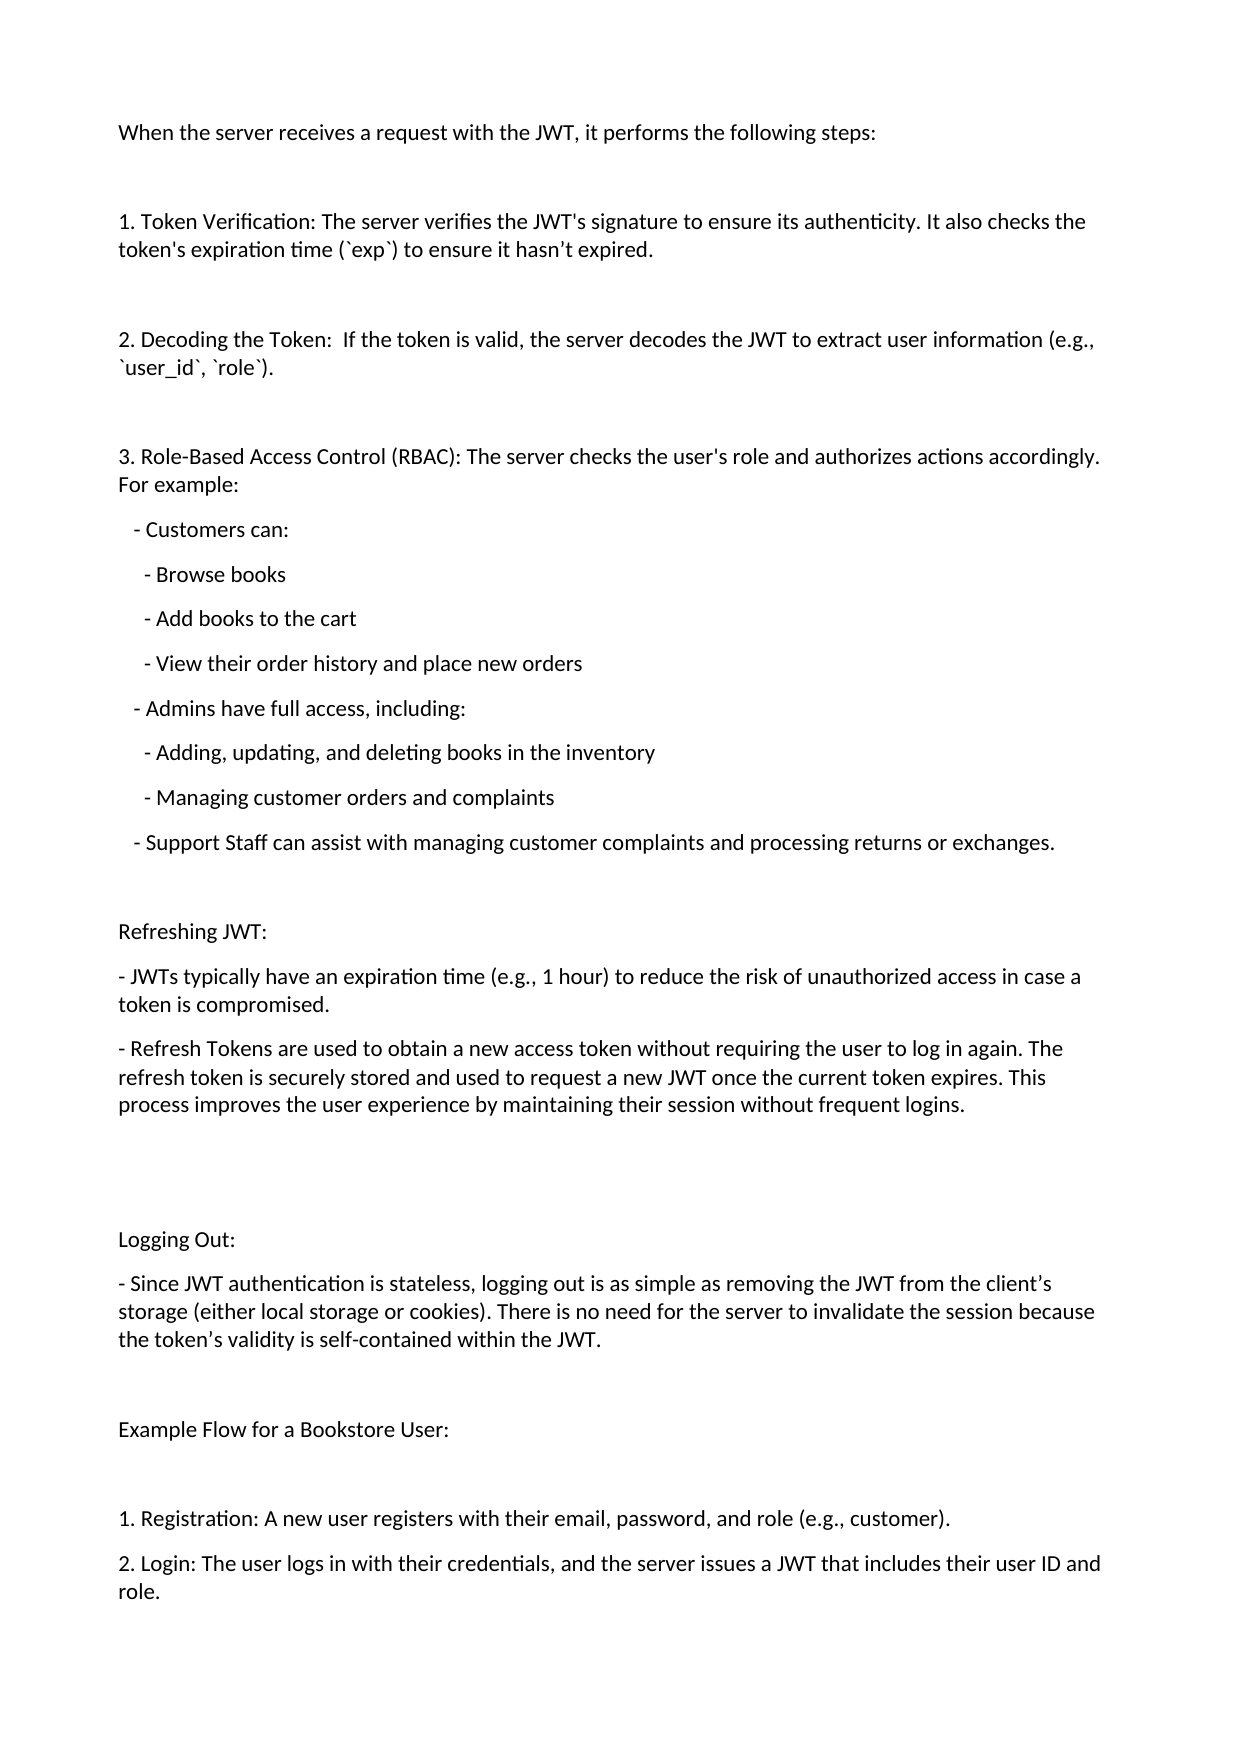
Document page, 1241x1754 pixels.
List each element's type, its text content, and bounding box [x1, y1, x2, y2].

text Example Flow for a Bookstore User: [118, 1415, 1122, 1443]
text 3. Role-Based Access Control (RBAC): The server checks the user's role and authorizes actions accordingly. For example: [118, 442, 1122, 498]
text - Browse books [118, 560, 1122, 588]
text 1. Token Verification: The server verifies the JWT's signature to ensure its authenticity. It also checks the token's expiration time (`exp`) to ensure it hasn’t expired. [118, 207, 1122, 263]
text - Adding, updating, and deleting books in the inventory [118, 738, 1122, 766]
text - Admins have full access, including: [118, 694, 1122, 722]
text - Add books to the cart [118, 604, 1122, 632]
text 2. Decoding the Token: If the token is valid, the server decodes the JWT to extract user information (e.g., `user_id`, `role`). [118, 325, 1122, 381]
text - Managing customer orders and complaints [118, 783, 1122, 811]
text - JWTs typically have an expiration time (e.g., 1 hour) to reduce the risk of unauthorized access in case a token is compromised. [118, 962, 1122, 1018]
text Logging Out: [118, 1225, 1122, 1253]
text 1. Registration: A new user registers with their email, password, and role (e.g., customer). [118, 1504, 1122, 1532]
text 2. Login: The user logs in with their credentials, and the server issues a JWT that includes their user ID and role. [118, 1549, 1122, 1605]
text Refreshing JWT: [118, 917, 1122, 945]
text - Refresh Tokens are used to obtain a new access token without requiring the user to log in again. The refresh token is securely stored and used to request a new JWT once the current token expires. This process improves the user experience by maintaining their session without frequent logins. [118, 1034, 1122, 1119]
text - Since JWT authentication is stateless, logging out is as simple as removing the JWT from the client’s storage (either local storage or cookies). There is no need for the server to invalidate the session because the token’s validity is self-contained within the JWT. [118, 1269, 1122, 1353]
text - Customers can: [118, 515, 1122, 543]
text When the server receives a request with the JWT, it performs the following steps: [118, 118, 1122, 146]
text - View their order history and place new orders [118, 649, 1122, 677]
text - Support Staff can assist with managing customer complaints and processing returns or exchanges. [118, 828, 1122, 856]
